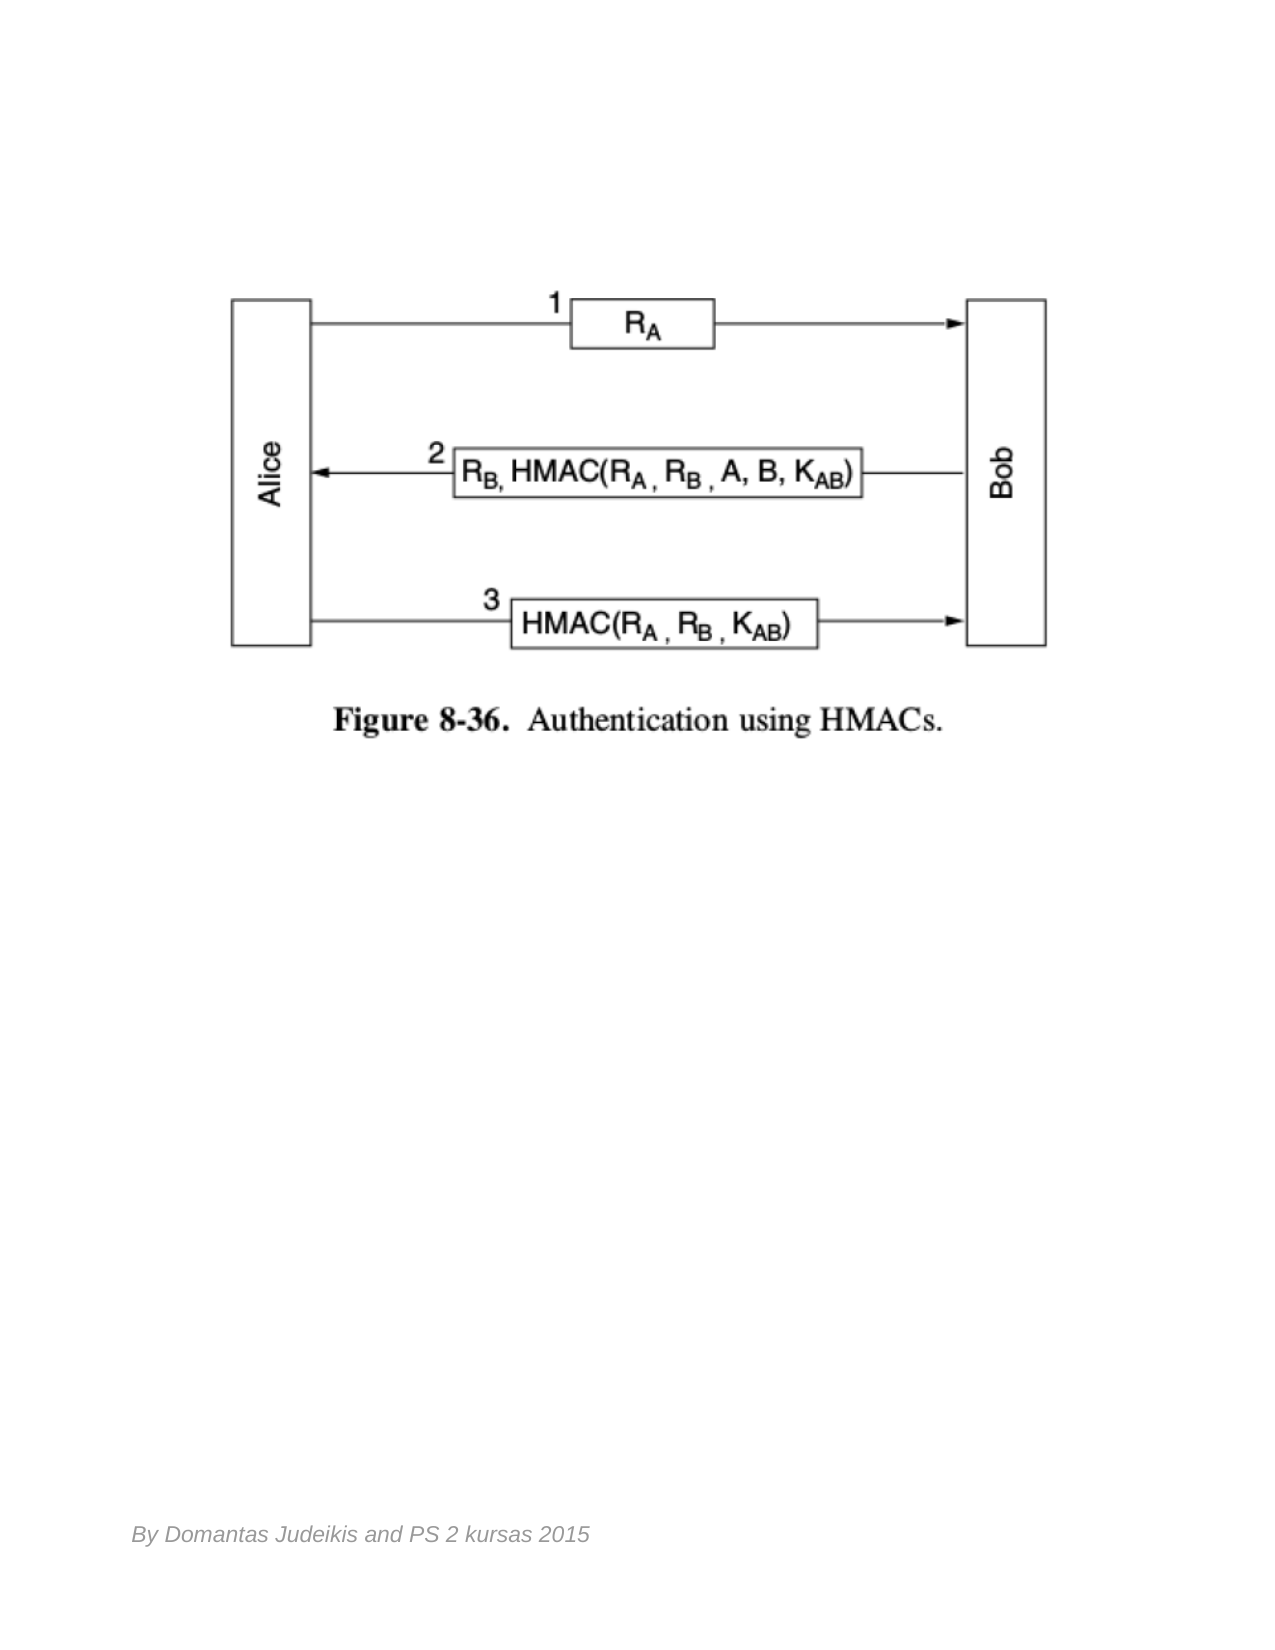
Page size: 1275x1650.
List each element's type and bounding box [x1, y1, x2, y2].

picture [150, 168, 1144, 894]
